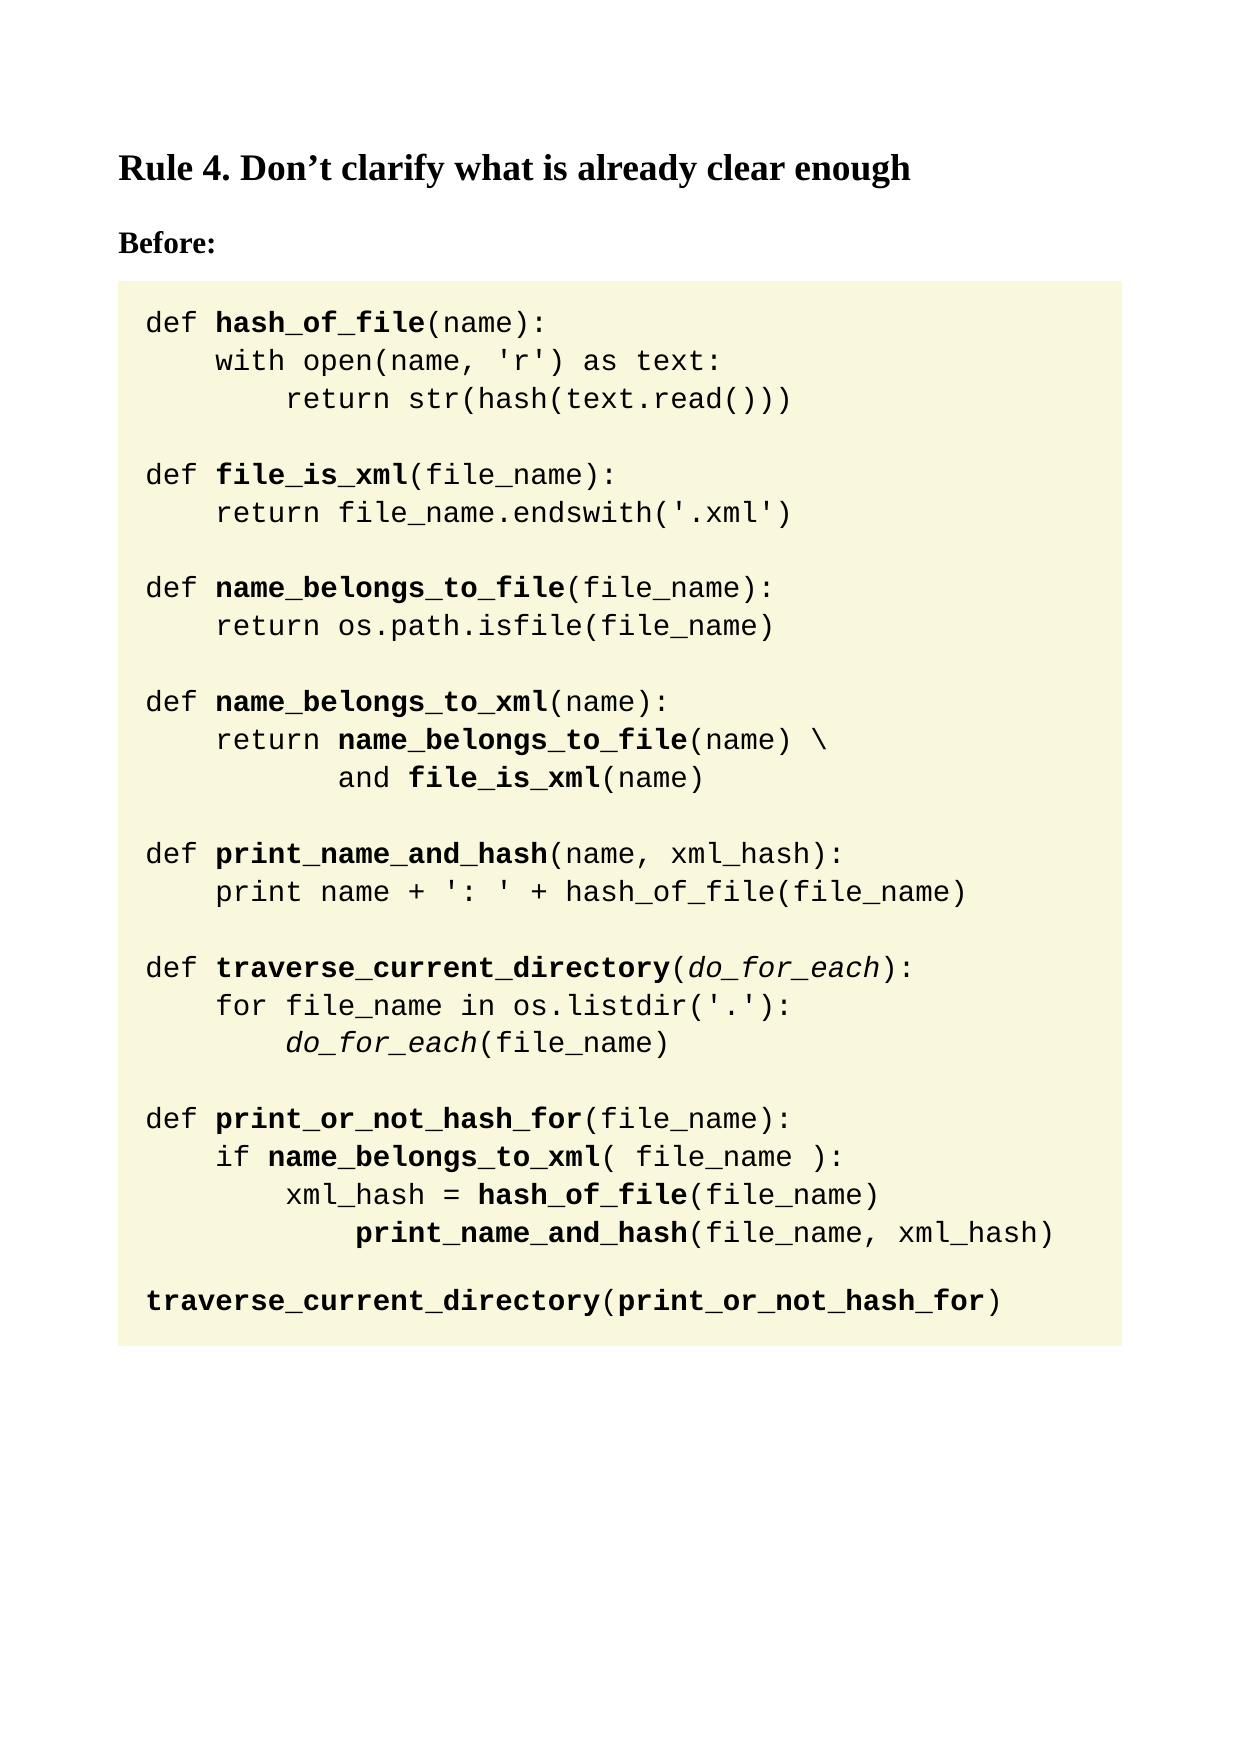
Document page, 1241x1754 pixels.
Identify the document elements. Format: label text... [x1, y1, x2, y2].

text print_name_and_hash(file_name, xml_hash) [118, 1191, 1122, 1251]
text and file_is_xml(name) [118, 736, 1122, 774]
text return str(hash(text.read())) [118, 357, 1122, 395]
text return file_name.endswith('.xml') [118, 471, 1122, 509]
text def name_belongs_to_xml(name): [118, 660, 1122, 698]
text do_for_each(file_name) [118, 1002, 1122, 1039]
text traverse_current_directory(print_or_not_hash_for) [118, 1259, 1122, 1346]
text def name_belongs_to_file(file_name): [118, 547, 1122, 584]
text def file_is_xml(file_name): [118, 433, 1122, 471]
text for file_name in os.listdir('.'): [118, 964, 1122, 1002]
text xml_hash = hash_of_file(file_name) [118, 1153, 1122, 1191]
subtitle Rule 4. Don’t clarify what is already clear enough [118, 145, 1122, 188]
text def print_or_not_hash_for(file_name): [118, 1077, 1122, 1115]
text def hash_of_file(name): [118, 281, 1122, 319]
text return name_belongs_to_file(name) \ [118, 698, 1122, 736]
text return os.path.isfile(file_name) [118, 584, 1122, 622]
text if name_belongs_to_xml( file_name ): [118, 1115, 1122, 1153]
text def print_name_and_hash(name, xml_hash): [118, 812, 1122, 850]
text with open(name, 'r') as text: [118, 319, 1122, 357]
text Before: [118, 215, 1122, 263]
text print name + ': ' + hash_of_file(file_name) [118, 850, 1122, 888]
text def traverse_current_directory(do_for_each): [118, 926, 1122, 964]
